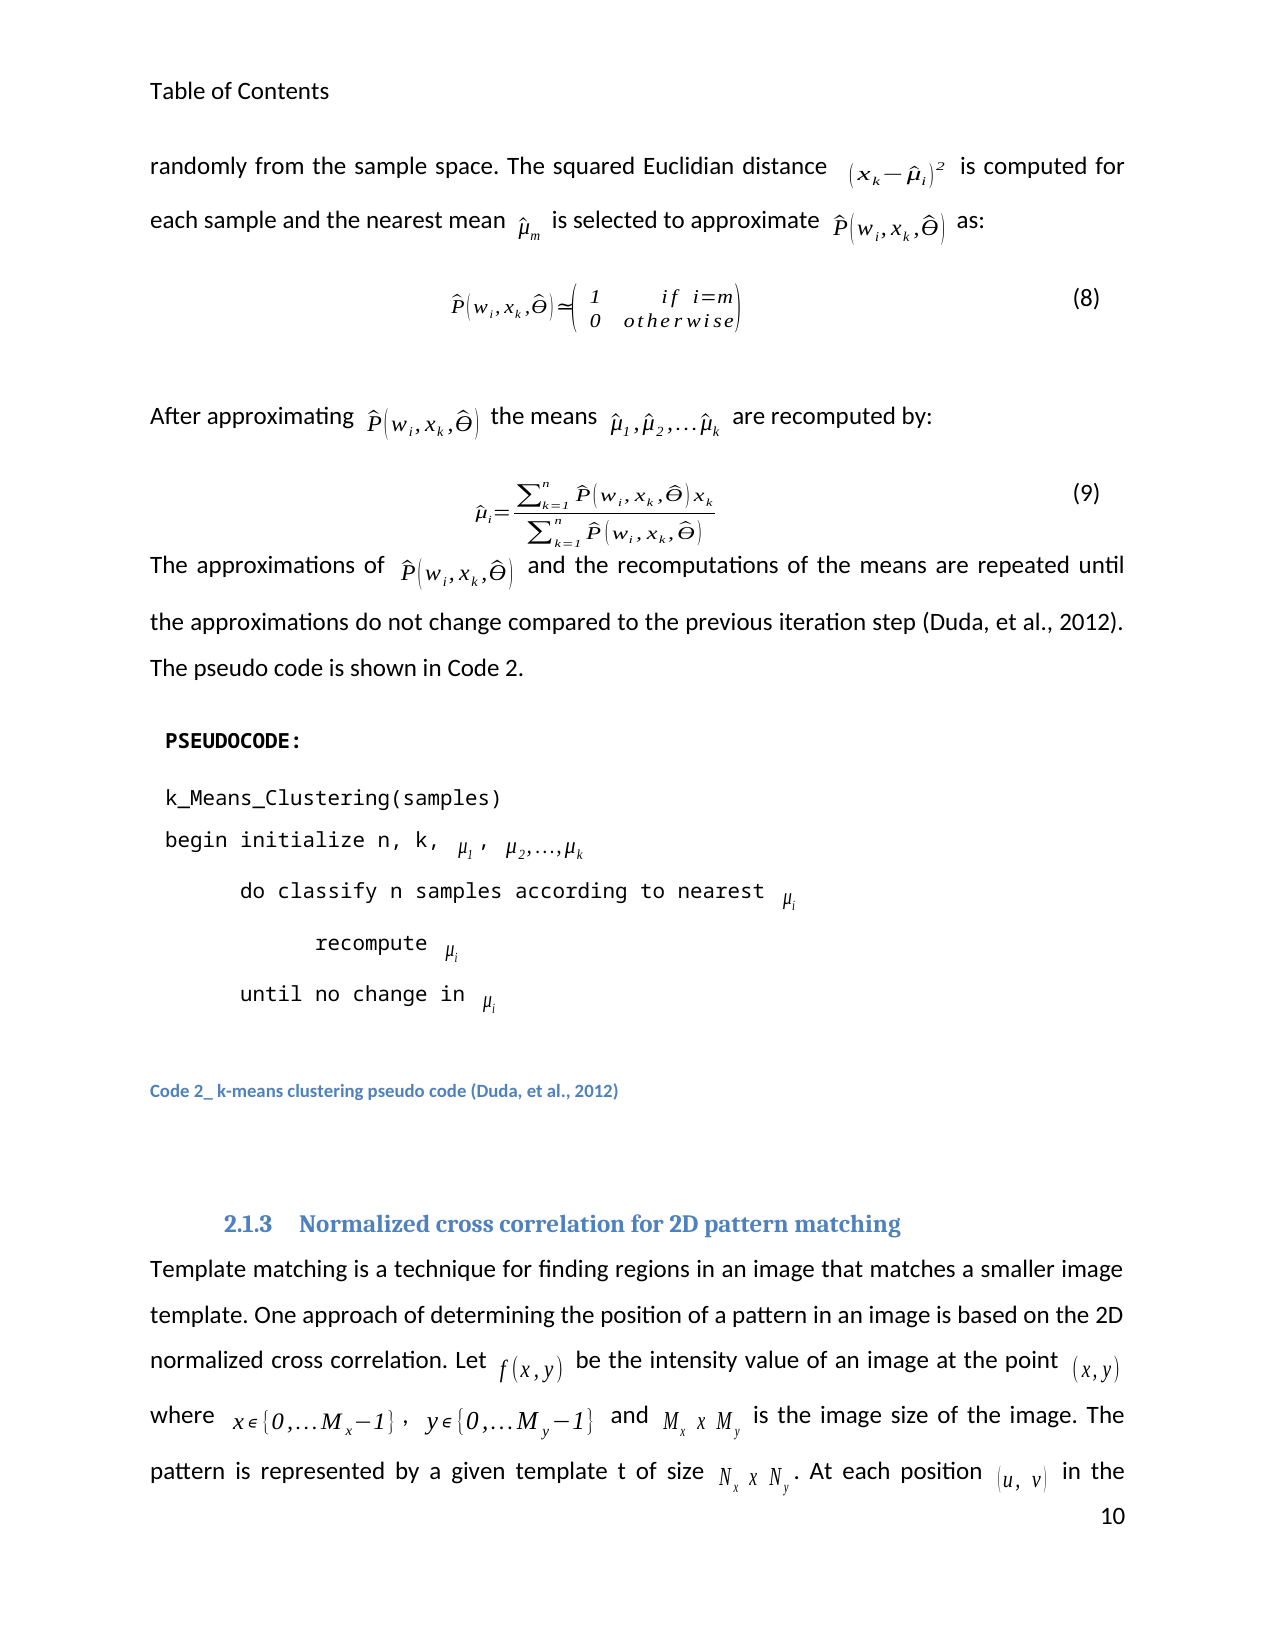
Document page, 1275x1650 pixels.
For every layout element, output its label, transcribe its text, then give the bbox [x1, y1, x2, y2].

text return , [165, 1031, 1110, 1035]
text The approximations of and the recomputations of the means are repeated until the approximations do not change compared to the previous iteration step (Duda, et al., 2012). The pseudo code is shown in Code 2. [150, 549, 1125, 682]
text do classify n samples according to nearest [165, 877, 1110, 914]
table_header (9) [1061, 478, 1147, 549]
subtitle Normalized cross correlation for 2D pattern matching [224, 1210, 1125, 1239]
text until no change in [165, 979, 1110, 1017]
text Code 2_ k-means clustering pseudo code (Duda, et al., 2012) [150, 1079, 1125, 1102]
table_header [150, 478, 1061, 549]
text Template matching is a technique for finding regions in an image that matches a smaller image template. One approach of determining the position of a pattern in an image is based on the 2D normalized cross correlation. Let be the intensity value of an image at the point where, and is the image size of the image. The pattern is represented by a given template t of size. At each position in the image, the normalized cross correlation value is calculated between the image and the template whereas the template is shifted by steps in the direction and steps in the direction. The normalized cross correlation value is calculated as follow: [150, 1253, 1125, 1496]
table_header (8) [1061, 282, 1147, 333]
table_header [150, 282, 1061, 333]
text begin initialize n, k, , [165, 825, 1110, 862]
text After approximating the means are recomputed by: [150, 400, 1125, 441]
text In the color based PCB surface recognition algorithm in chapter Color based PCB surface detection, the k-means clustering algorithm is used to find clusters of PCB surface segments. The algorithm is an unsupervised procedure with the goal to find mean vectors which represents the center of the k clusters. The k-means clustering is an iterative method where k is the number of clusters. The determination of the number of clusters is described in detail in the belonging chapter. In this approach the initial means where selected randomly from the sample space. The squared Euclidian distance is computed for each sample and the nearest mean is selected to approximate as: [150, 150, 1125, 246]
text recompute [165, 928, 1110, 965]
text k_Means_Clustering(samples) [165, 783, 1110, 811]
text PSEUDOCODE: [165, 726, 1110, 754]
